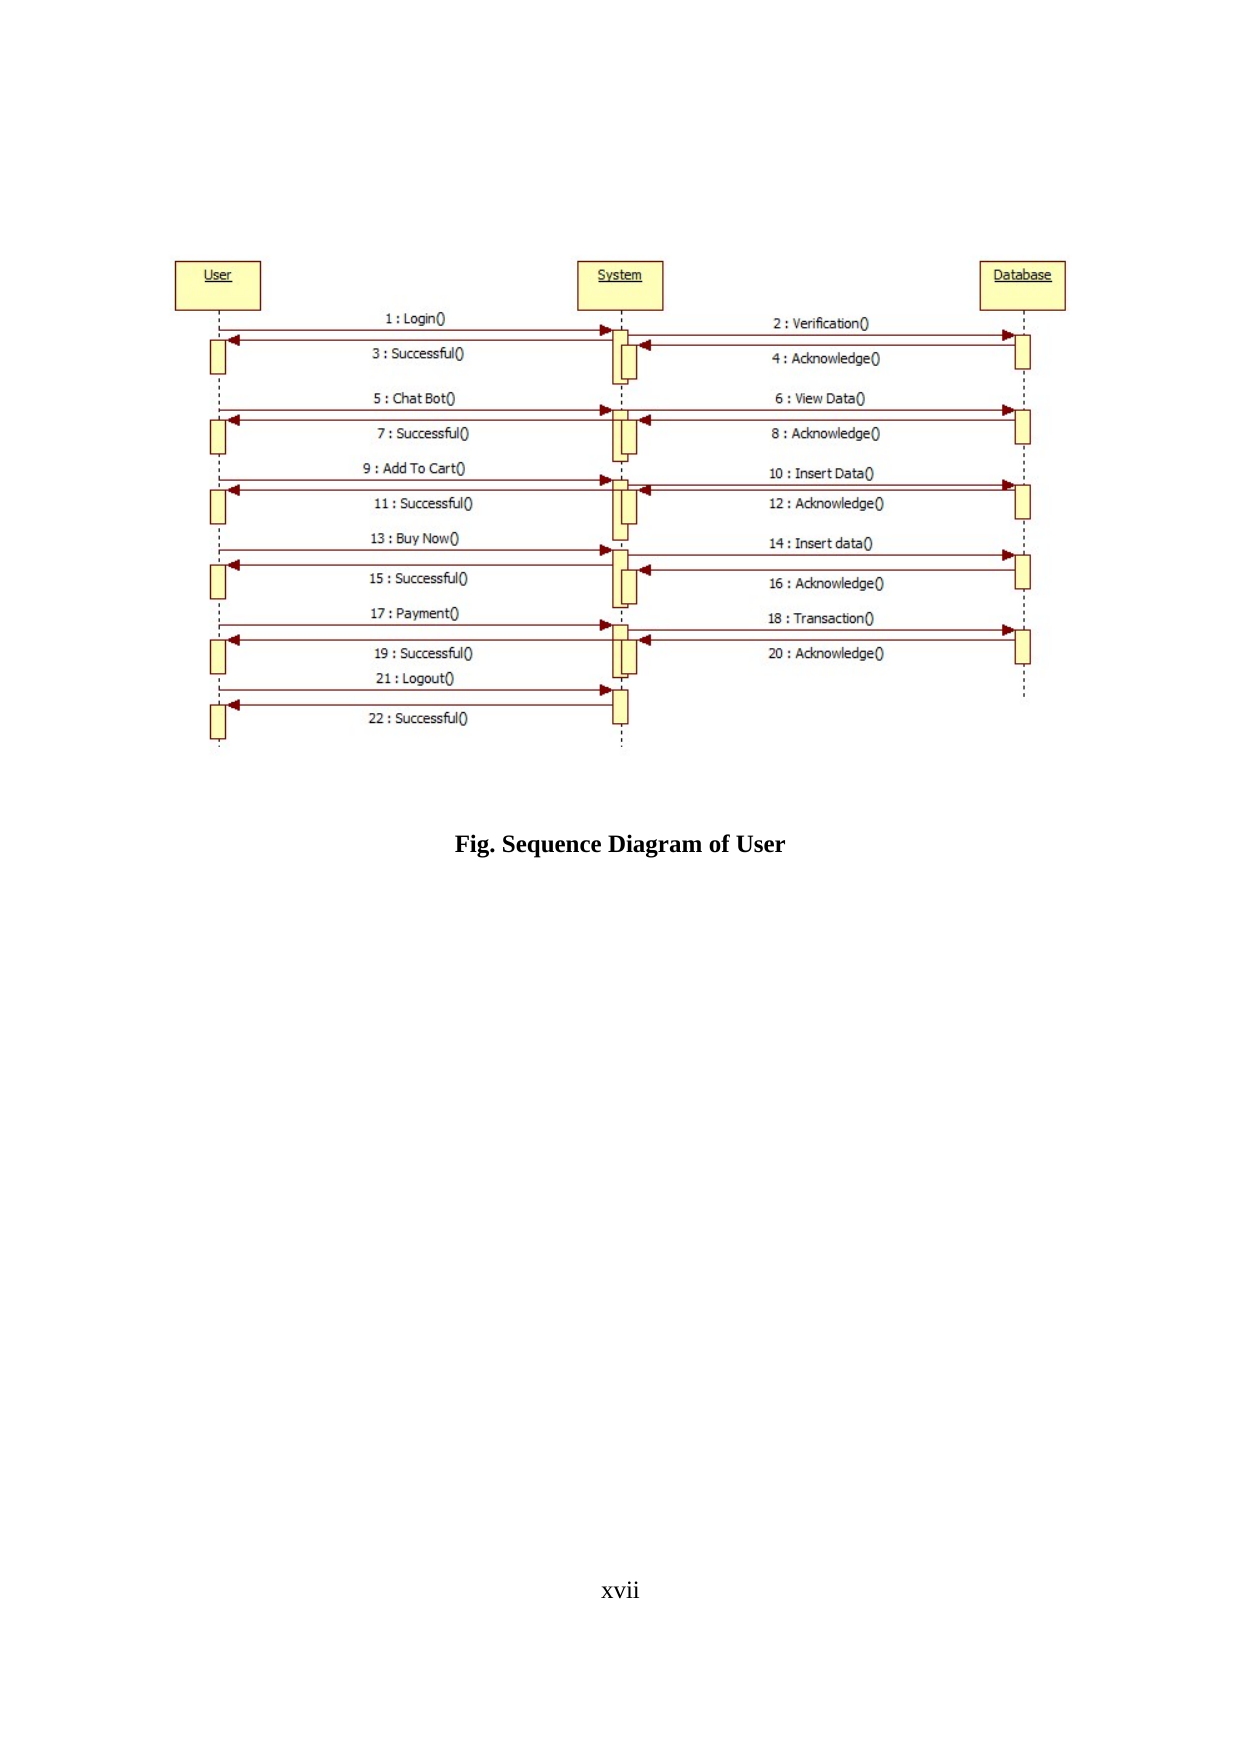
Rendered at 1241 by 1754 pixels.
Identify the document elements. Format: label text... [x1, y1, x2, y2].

text Fig. Sequence Diagram of User [150, 829, 1090, 858]
picture [150, 236, 1091, 772]
